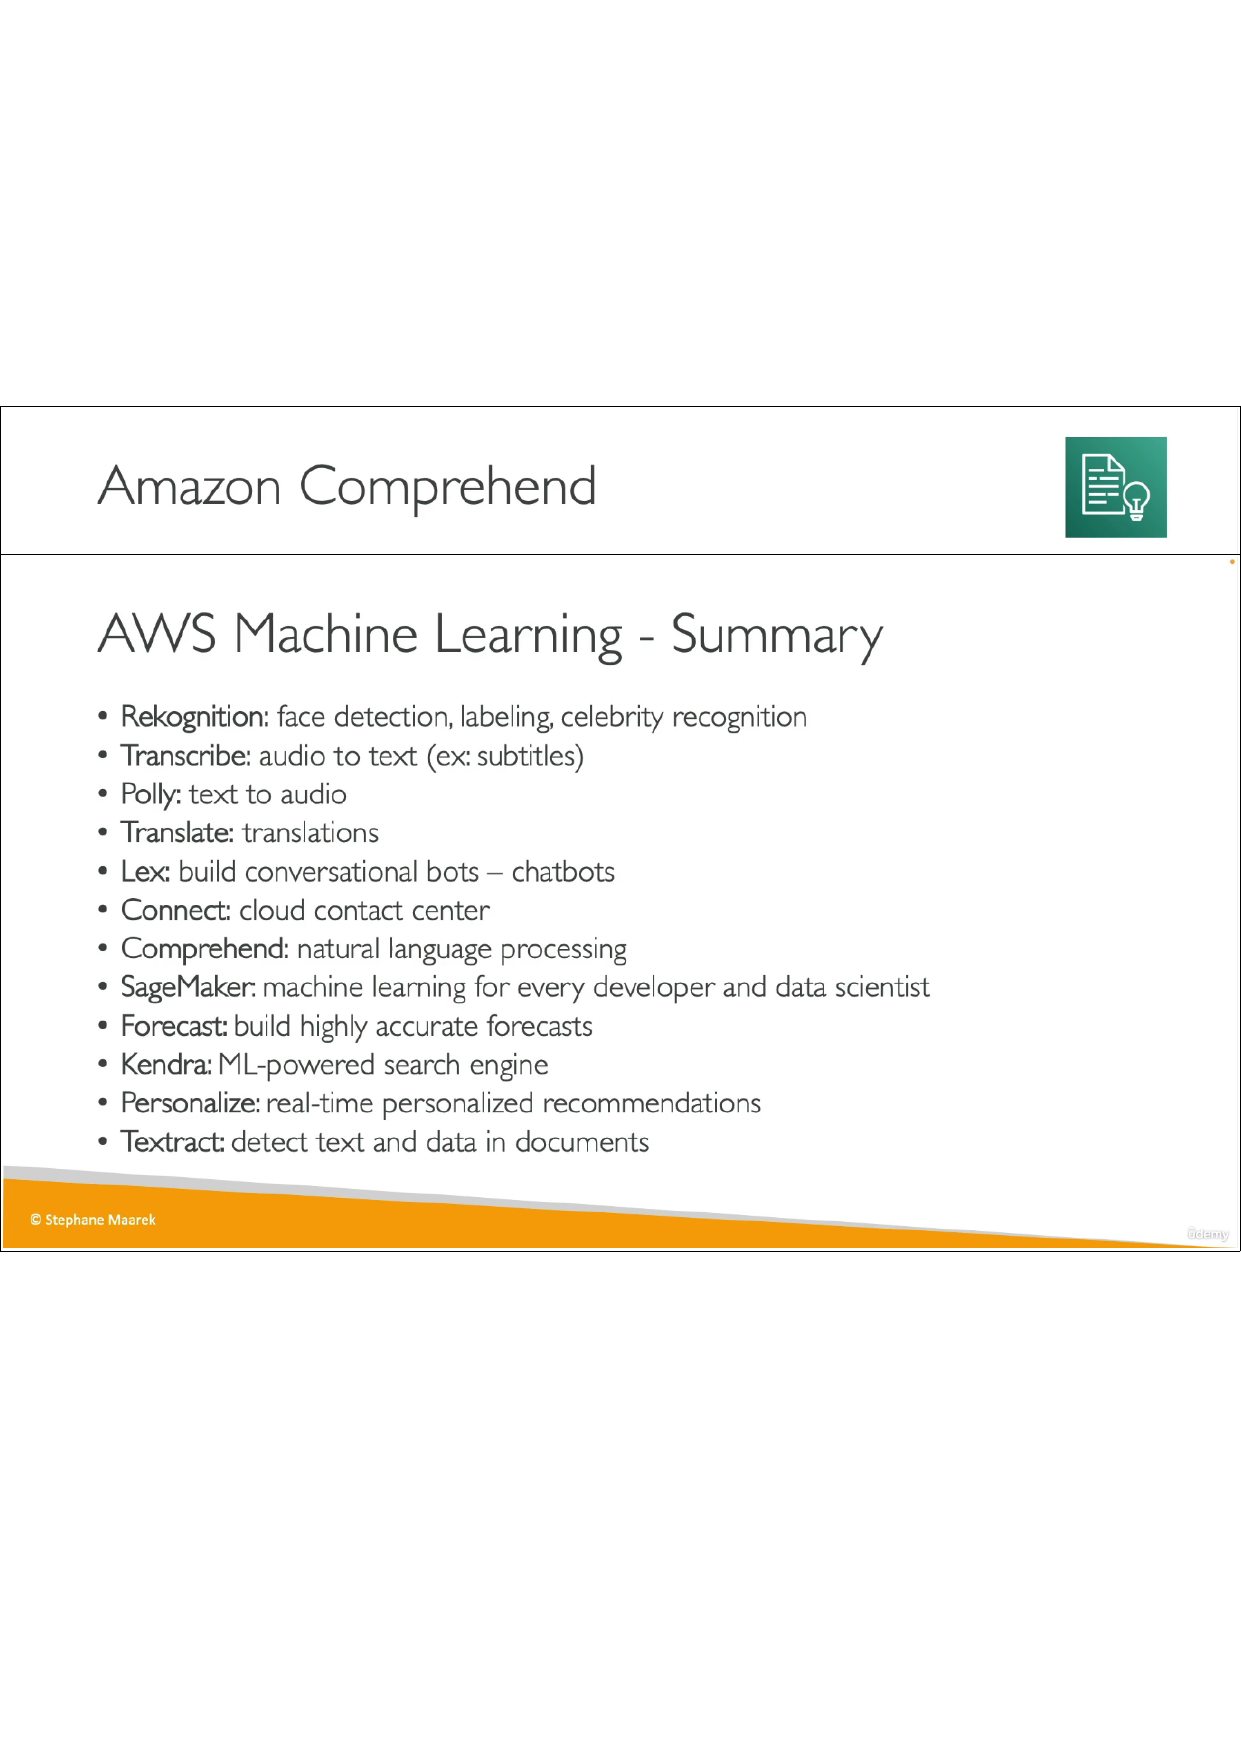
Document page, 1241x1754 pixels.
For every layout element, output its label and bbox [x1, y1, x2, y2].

picture [3, 408, 1238, 554]
picture [3, 557, 1238, 1248]
